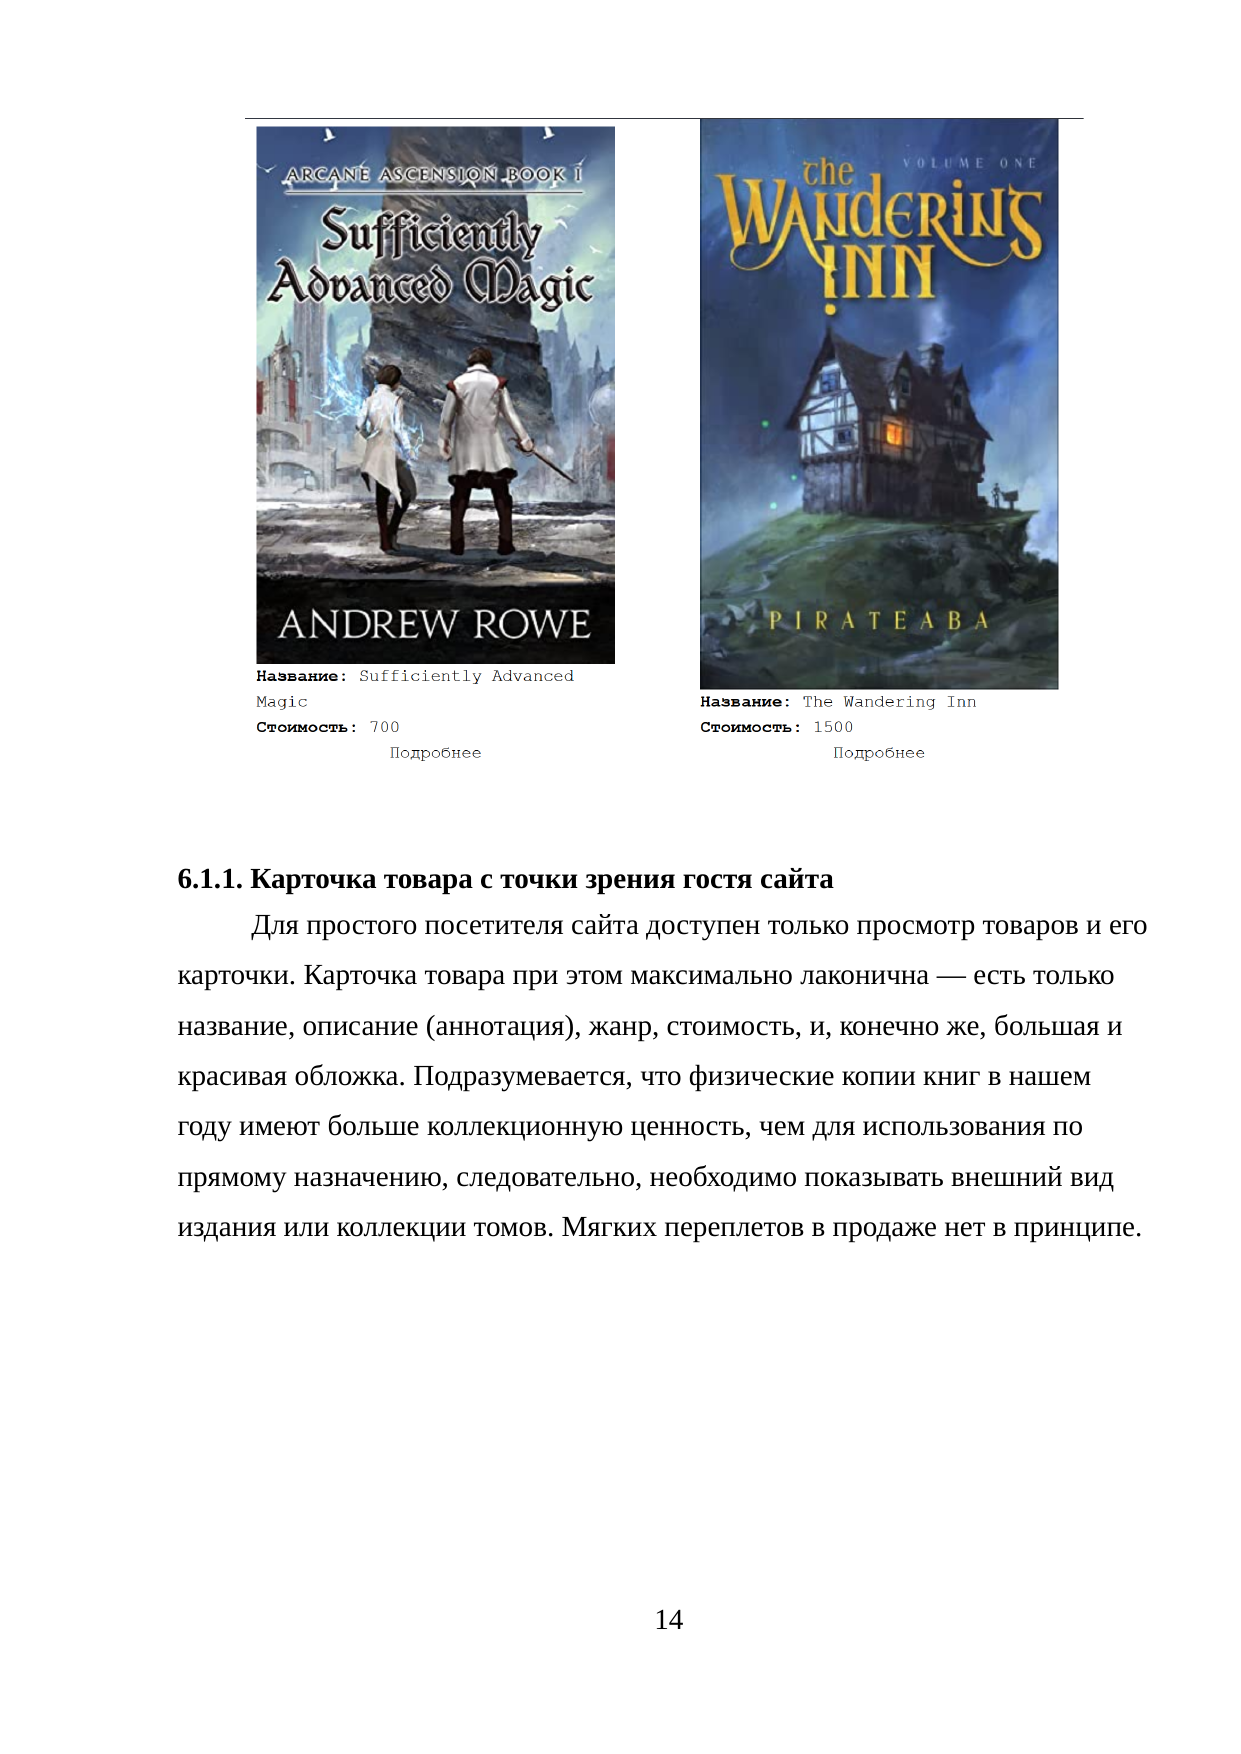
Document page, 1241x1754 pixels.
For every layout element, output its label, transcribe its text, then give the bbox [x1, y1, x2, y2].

picture [245, 118, 1084, 774]
subtitle 6.1.1. Карточка товара с точки зрения гостя сайта [177, 861, 1152, 894]
text Для простого посетителя сайта доступен только просмотр товаров и его карточки. Карточка товара при этом максимально лаконична — есть только название, описание (аннотация), жанр, стоимость, и, конечно же, большая и красивая обложка. Подразумевается, что физические копии книг в нашем году имеют больше коллекционную ценность, чем для использования по прямому назначению, следовательно, необходимо показывать внешний вид издания или коллекции томов. Мягких переплетов в продаже нет в принципе. [177, 907, 1152, 1242]
